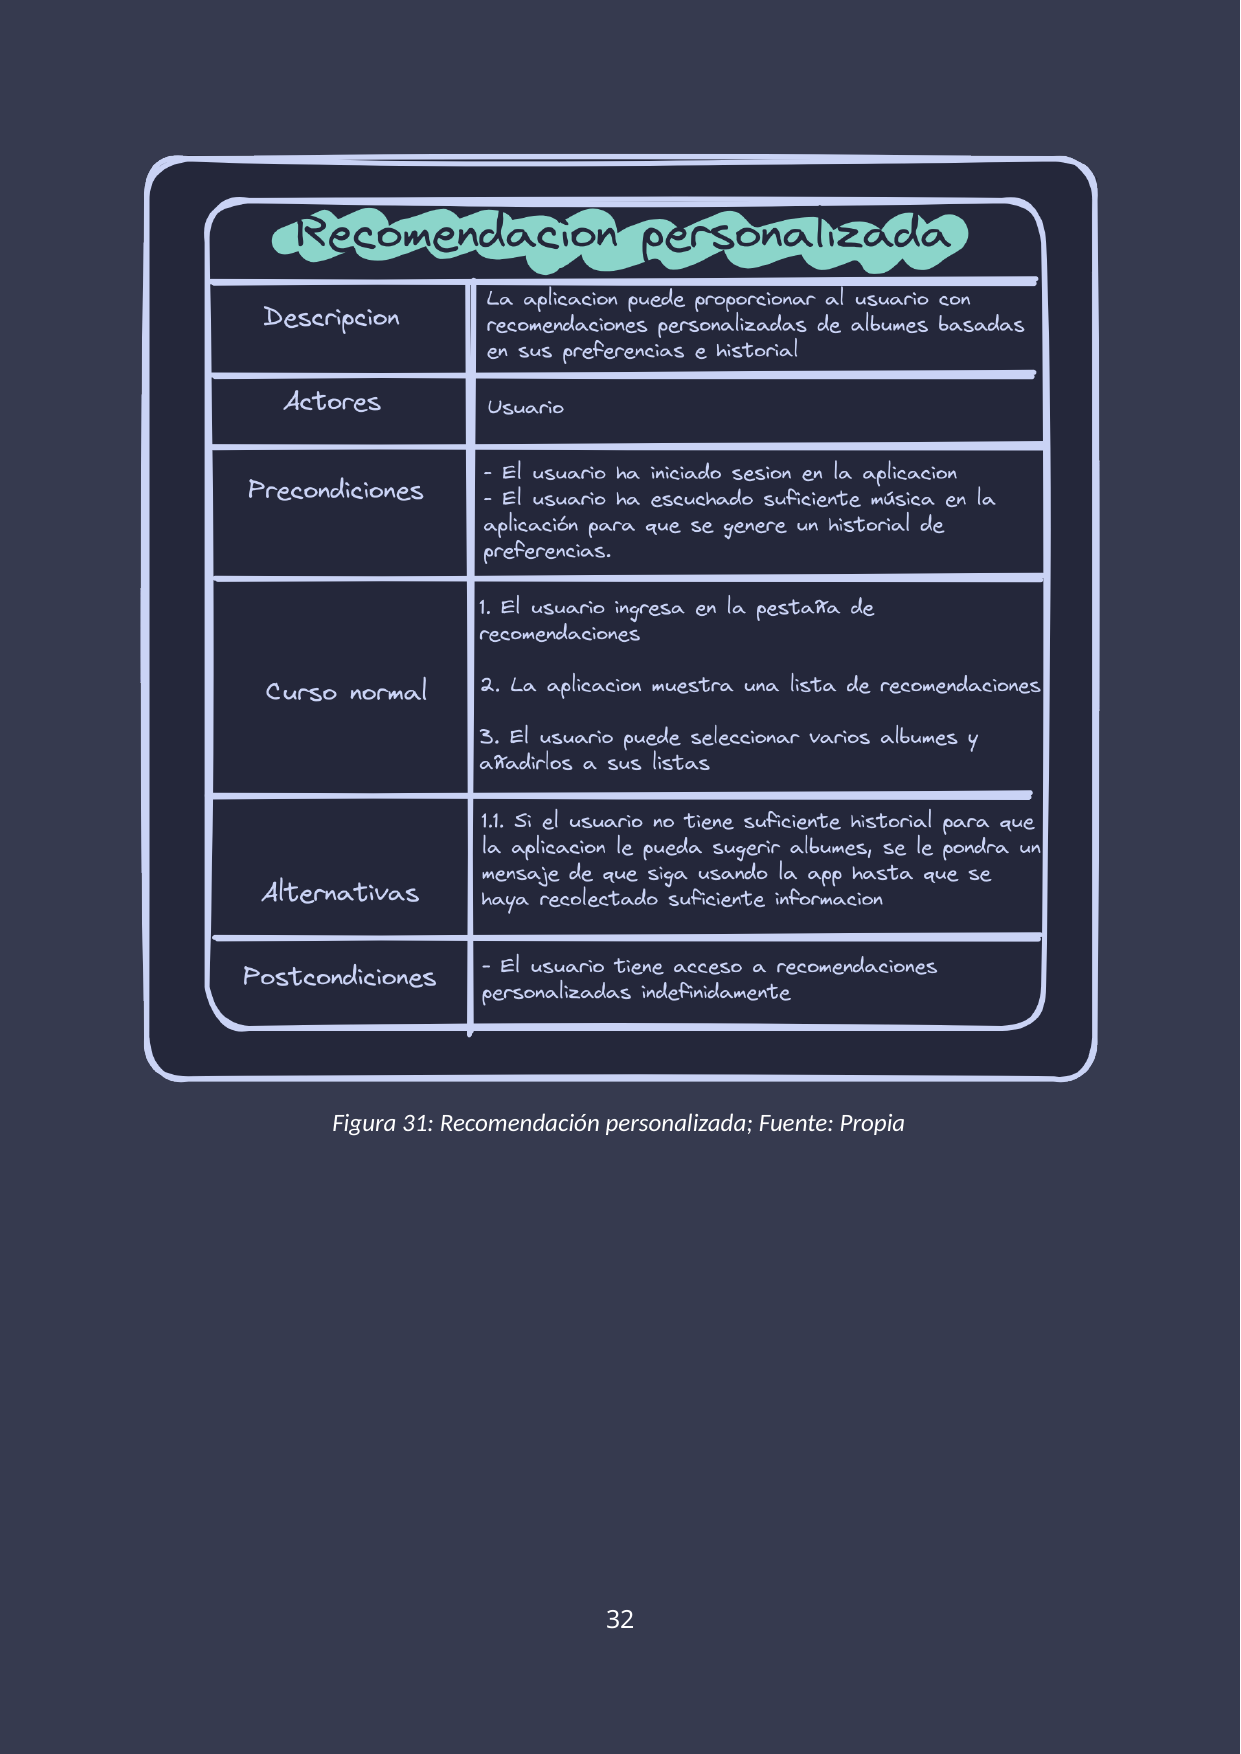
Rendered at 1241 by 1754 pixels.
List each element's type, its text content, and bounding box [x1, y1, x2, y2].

picture [118, 130, 1123, 1107]
text Figura 31: Recomendación personalizada; Fuente: Propia [118, 1107, 1122, 1137]
